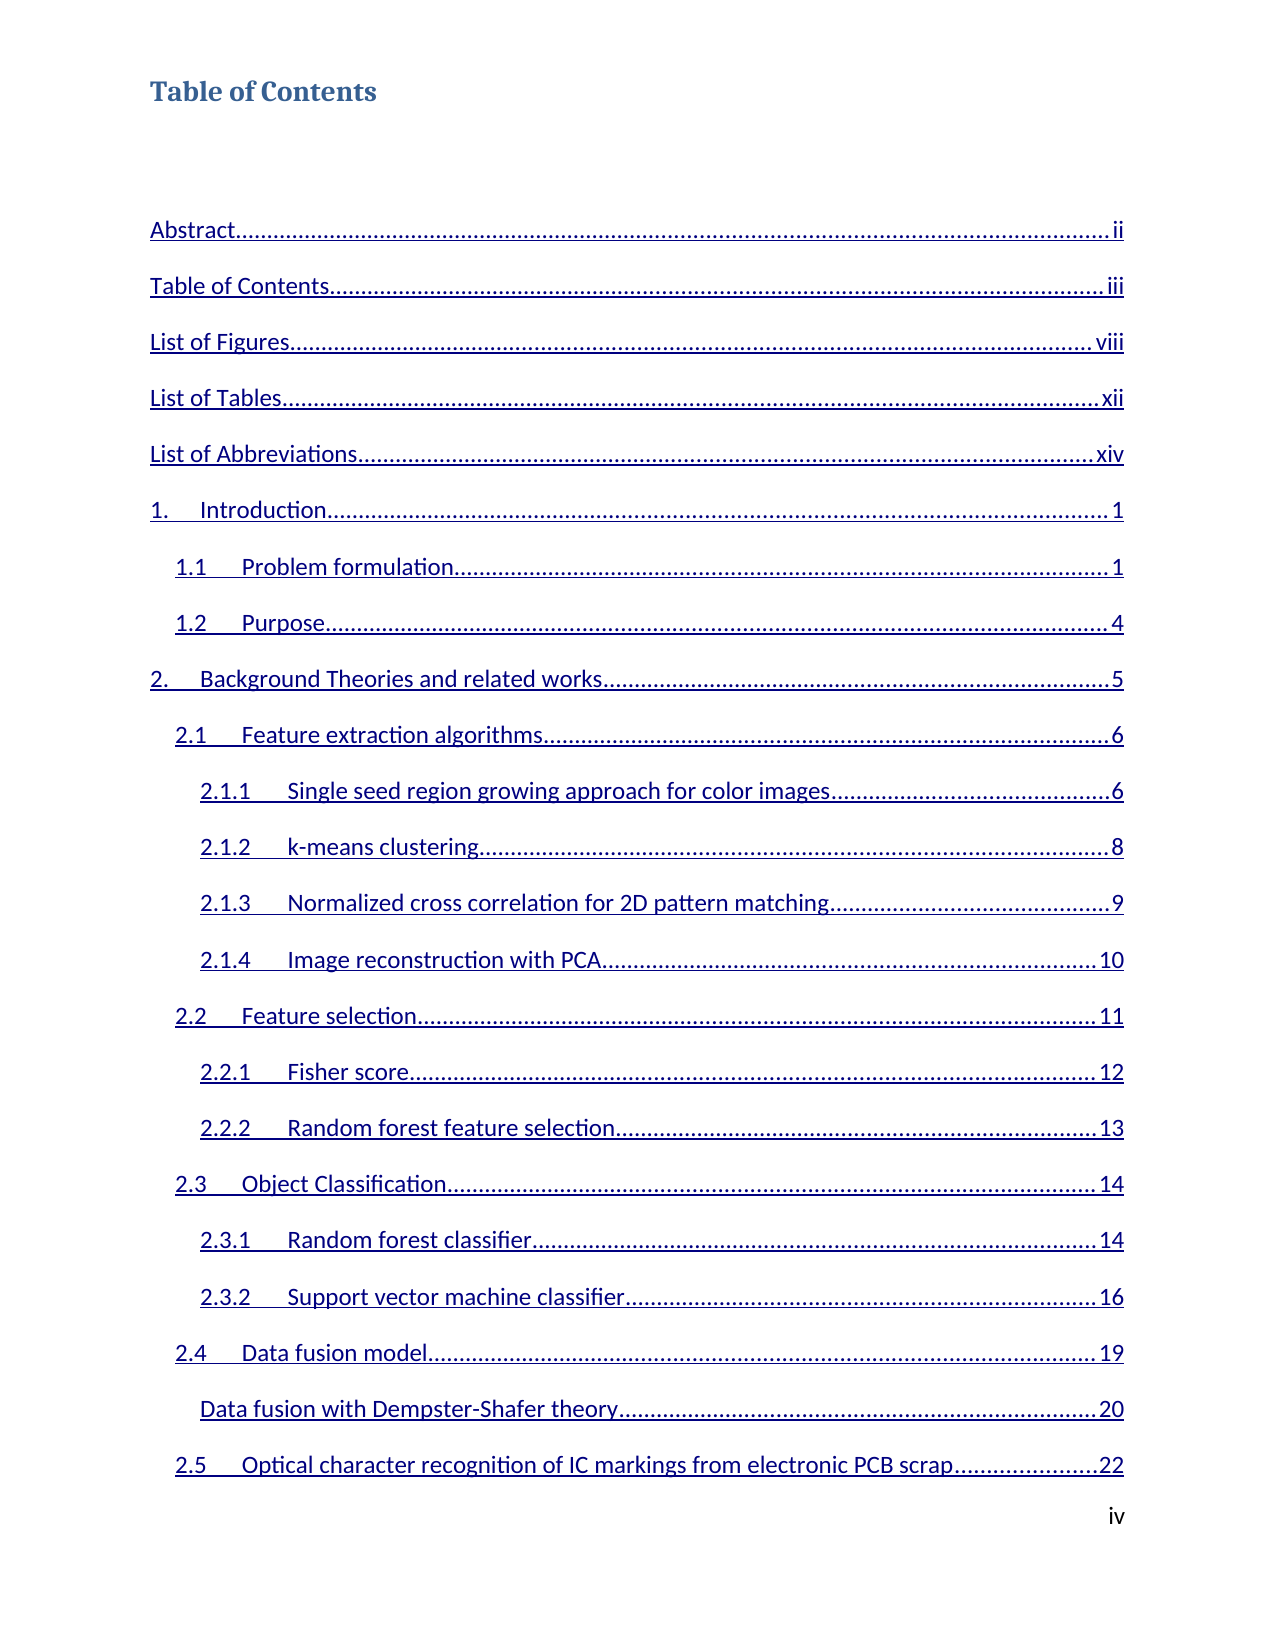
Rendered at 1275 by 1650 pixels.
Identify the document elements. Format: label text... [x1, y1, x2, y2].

text Data fusion with Dempster-Shafer theory 20 [200, 1393, 1125, 1423]
text 2.2.1 Fisher score 12 [200, 1056, 1125, 1087]
subtitle Table of Contents [150, 75, 1125, 108]
text List of Tables xii [150, 382, 1125, 413]
text 2.3.2 Support vector machine classifier 16 [200, 1281, 1125, 1311]
text Abstract ii [150, 214, 1125, 244]
text List of Abbreviations xiv [150, 438, 1125, 469]
text 2.2 Feature selection 11 [175, 1000, 1125, 1030]
text 2. Background Theories and related works 5 [150, 663, 1125, 693]
text 2.1.4 Image reconstruction with PCA 10 [200, 944, 1125, 974]
text List of Figures viii [150, 326, 1125, 357]
text 2.3 Object Classification 14 [175, 1168, 1125, 1199]
text 2.1.2 k-means clustering 8 [200, 831, 1125, 862]
text 2.5 Optical character recognition of IC markings from electronic PCB scrap 22 [175, 1449, 1125, 1479]
text Table of Contents iii [150, 270, 1125, 301]
text 2.1 Feature extraction algorithms 6 [175, 719, 1125, 750]
text 2.2.2 Random forest feature selection 13 [200, 1112, 1125, 1143]
text 1.1 Problem formulation 1 [175, 551, 1125, 581]
text 2.4 Data fusion model 19 [175, 1337, 1125, 1367]
text 1.2 Purpose 4 [175, 607, 1125, 637]
text 2.3.1 Random forest classifier 14 [200, 1224, 1125, 1255]
text 2.1.1 Single seed region growing approach for color images 6 [200, 775, 1125, 806]
text 1. Introduction 1 [150, 494, 1125, 525]
text 2.1.3 Normalized cross correlation for 2D pattern matching 9 [200, 888, 1125, 918]
